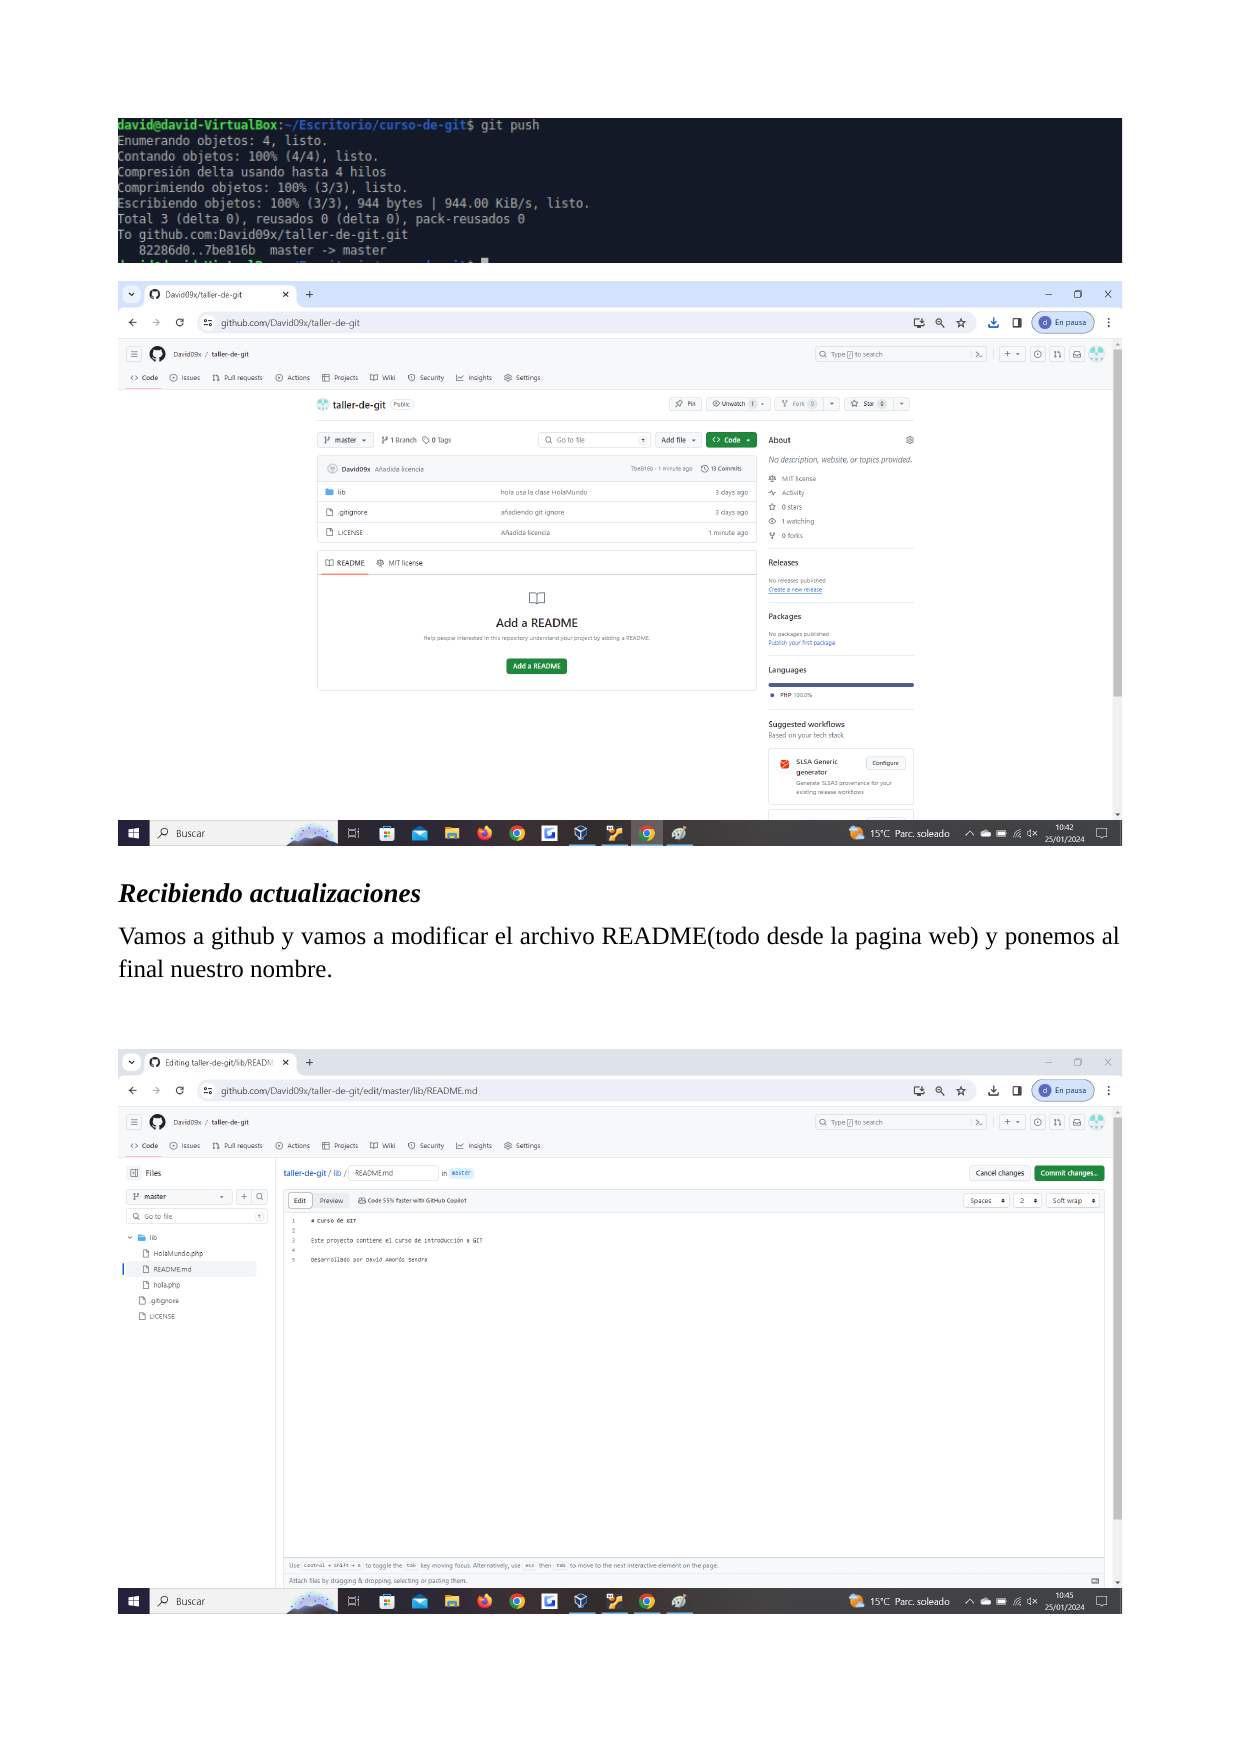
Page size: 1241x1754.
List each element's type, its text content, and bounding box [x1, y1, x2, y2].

text Vamos a github y vamos a modificar el archivo README(todo desde la pagina web) y ponemos al final nuestro nombre. [118, 921, 1122, 983]
picture [118, 118, 1123, 263]
subtitle Recibiendo actualizaciones [118, 877, 1122, 908]
picture [118, 281, 1123, 846]
picture [118, 1049, 1123, 1614]
